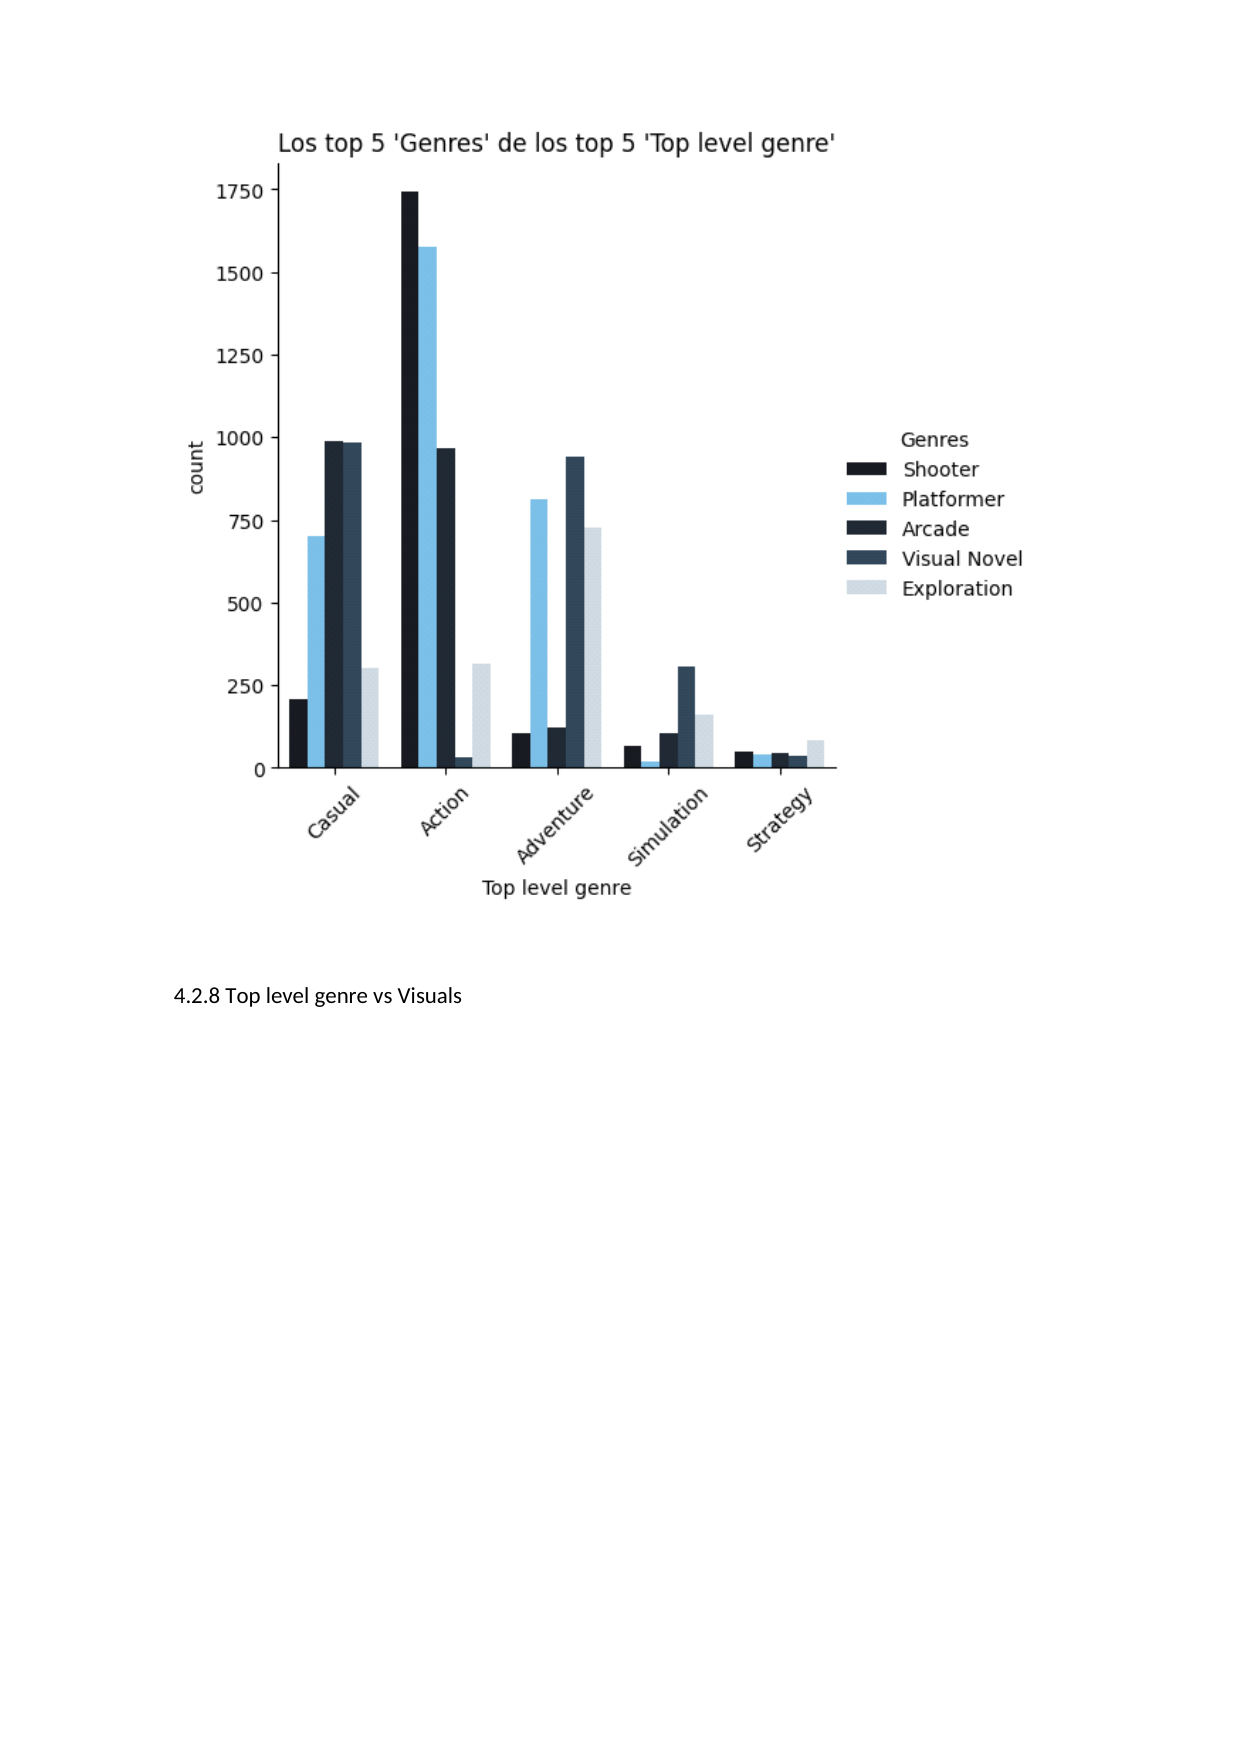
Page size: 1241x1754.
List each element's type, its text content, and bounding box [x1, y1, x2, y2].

text 4.2.8 Top level genre vs Visuals [174, 982, 1122, 1009]
